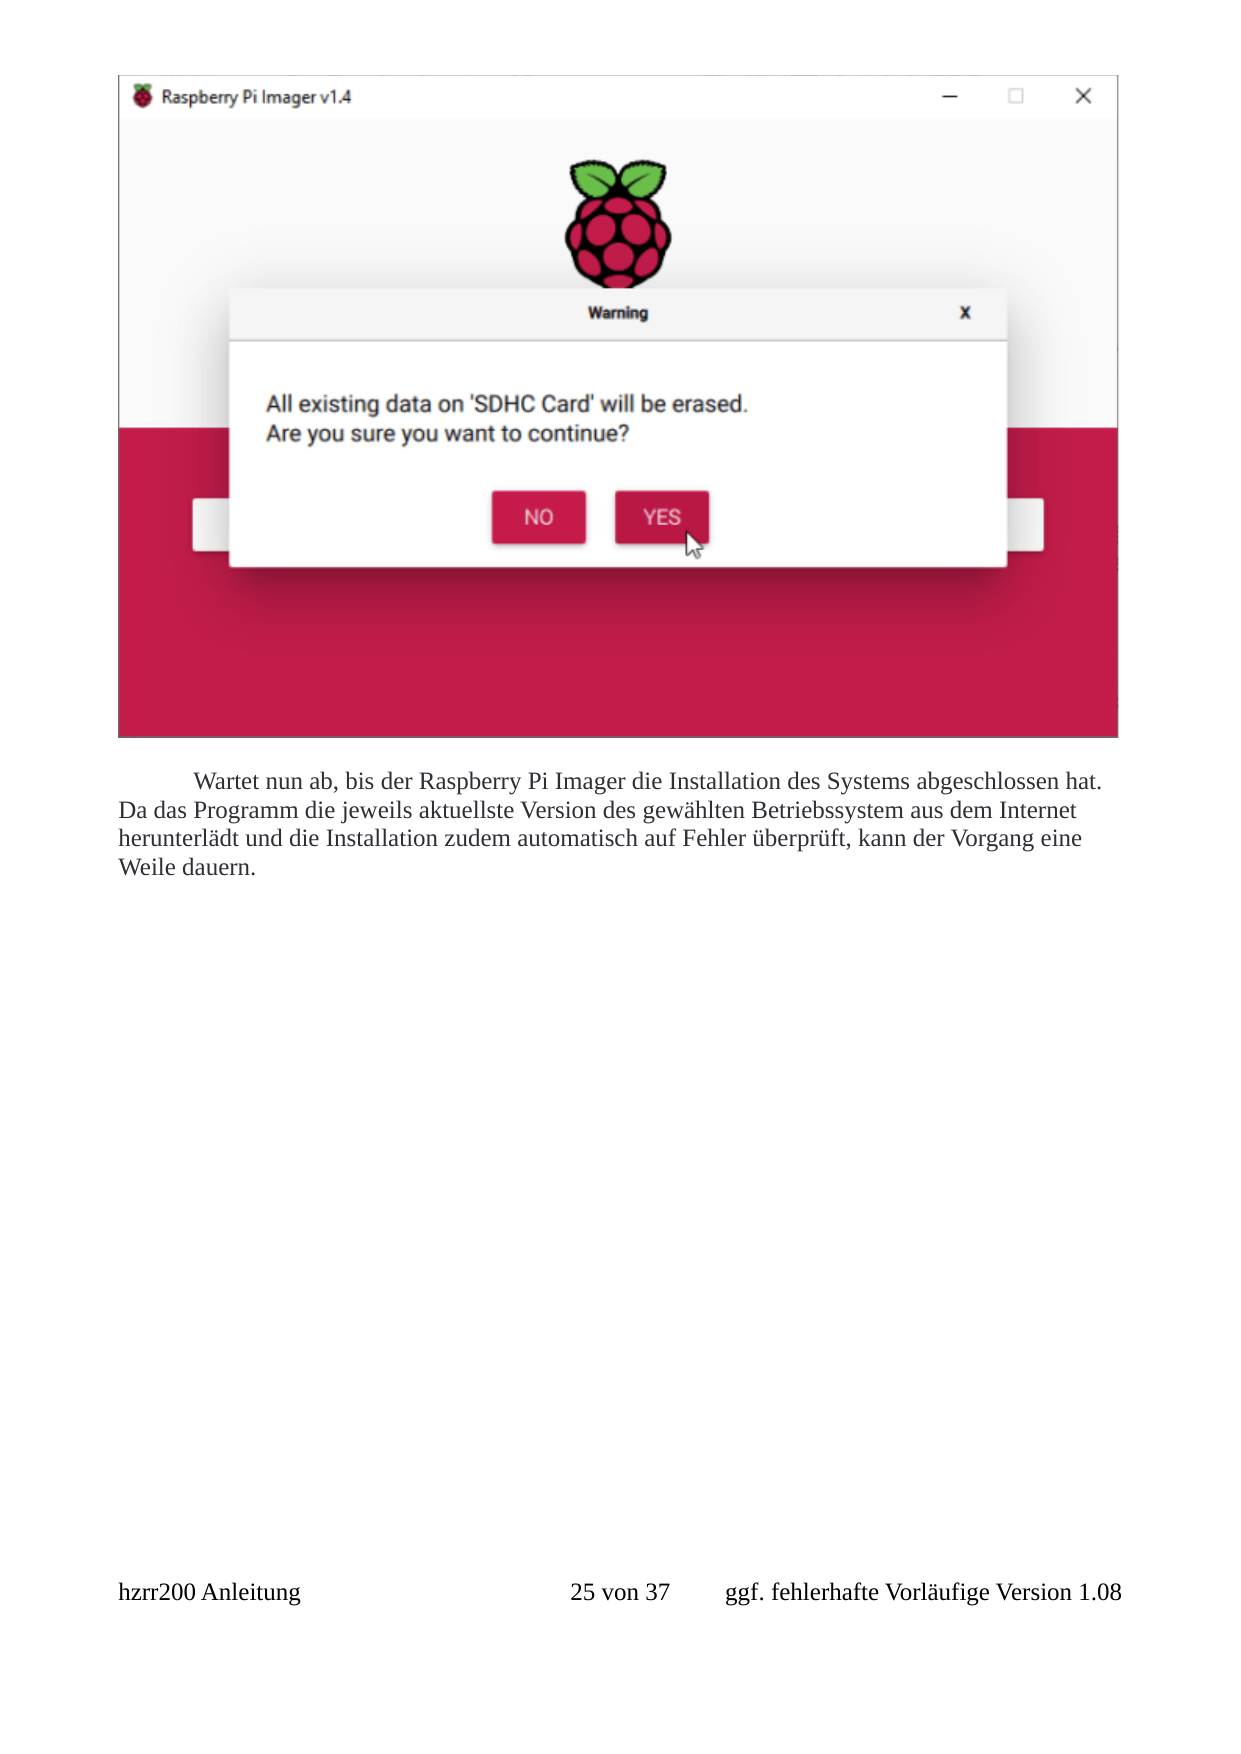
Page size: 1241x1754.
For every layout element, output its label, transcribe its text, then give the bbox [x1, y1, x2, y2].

text Wartet nun ab, bis der Raspberry Pi Imager die Installation des Systems abgeschlossen hat. Da das Programm die jeweils aktuellste Version des gewählten Betriebssystem aus dem Internet herunterlädt und die Installation zudem automatisch auf Fehler überprüft, kann der Vorgang eine Weile dauern. [118, 766, 1122, 881]
picture [118, 75, 1119, 738]
